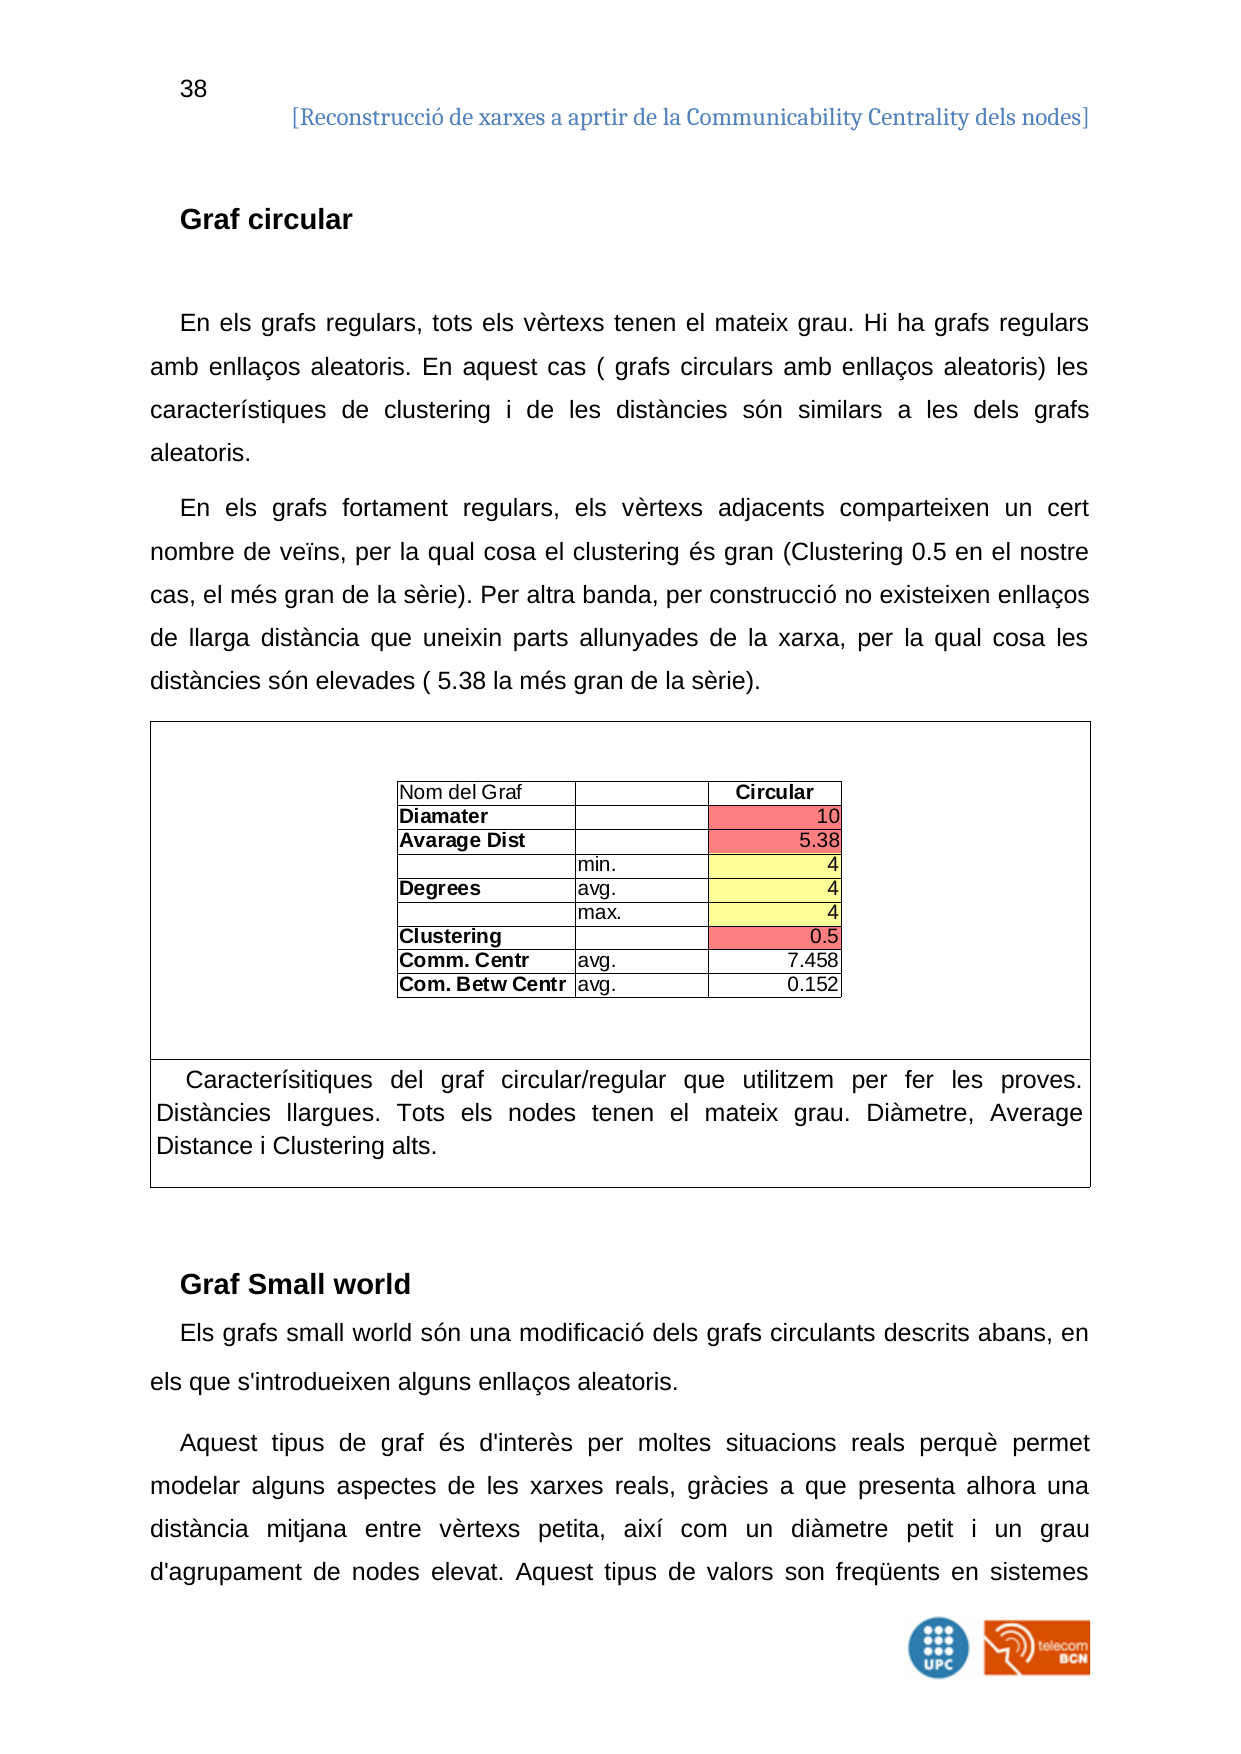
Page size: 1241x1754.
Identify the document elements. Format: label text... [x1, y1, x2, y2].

table_header [151, 722, 1090, 1059]
picture [904, 1614, 1091, 1681]
text En els grafs regulars, tots els vèrtexs tenen el mateix grau. Hi ha grafs regulars amb enllaços aleatoris. En aquest cas ( grafs circulars amb enllaços aleatoris) les característiques de clustering i de les distàncies són similars a les dels grafs aleatoris. [150, 308, 1090, 466]
text Els grafs small world són una modificació dels grafs circulants descrits abans, en els que s'introdueixen alguns enllaços aleatoris. [150, 1318, 1090, 1398]
text En els grafs fortament regulars, els vèrtexs adjacents comparteixen un cert nombre de veïns, per la qual cosa el clustering és gran (Clustering 0.5 en el nostre cas, el més gran de la sèrie). Per altra banda, per construcció no existeixen enllaços de llarga distància que uneixin parts allunyades de la xarxa, per la qual cosa les distàncies són elevades ( 5.38 la més gran de la sèrie). [150, 493, 1090, 694]
subtitle Graf circular [150, 202, 1090, 235]
text Aquest tipus de graf és d'interès per moltes situacions reals perquè permet modelar alguns aspectes de les xarxes reals, gràcies a que presenta alhora una distància mitjana entre vèrtexs petita, així com un diàmetre petit i un grau d'agrupament de nodes elevat. Aquest tipus de valors son freqüents en sistemes [150, 1428, 1090, 1586]
subtitle Graf Small world [150, 1267, 1090, 1301]
table_cell Caracterísitiques del graf circular/regular que utilitzem per fer les proves. Distàncies llargues. Tots els nodes tenen el mateix grau. Diàmetre, Average Distance i Clustering alts. [151, 1060, 1090, 1187]
